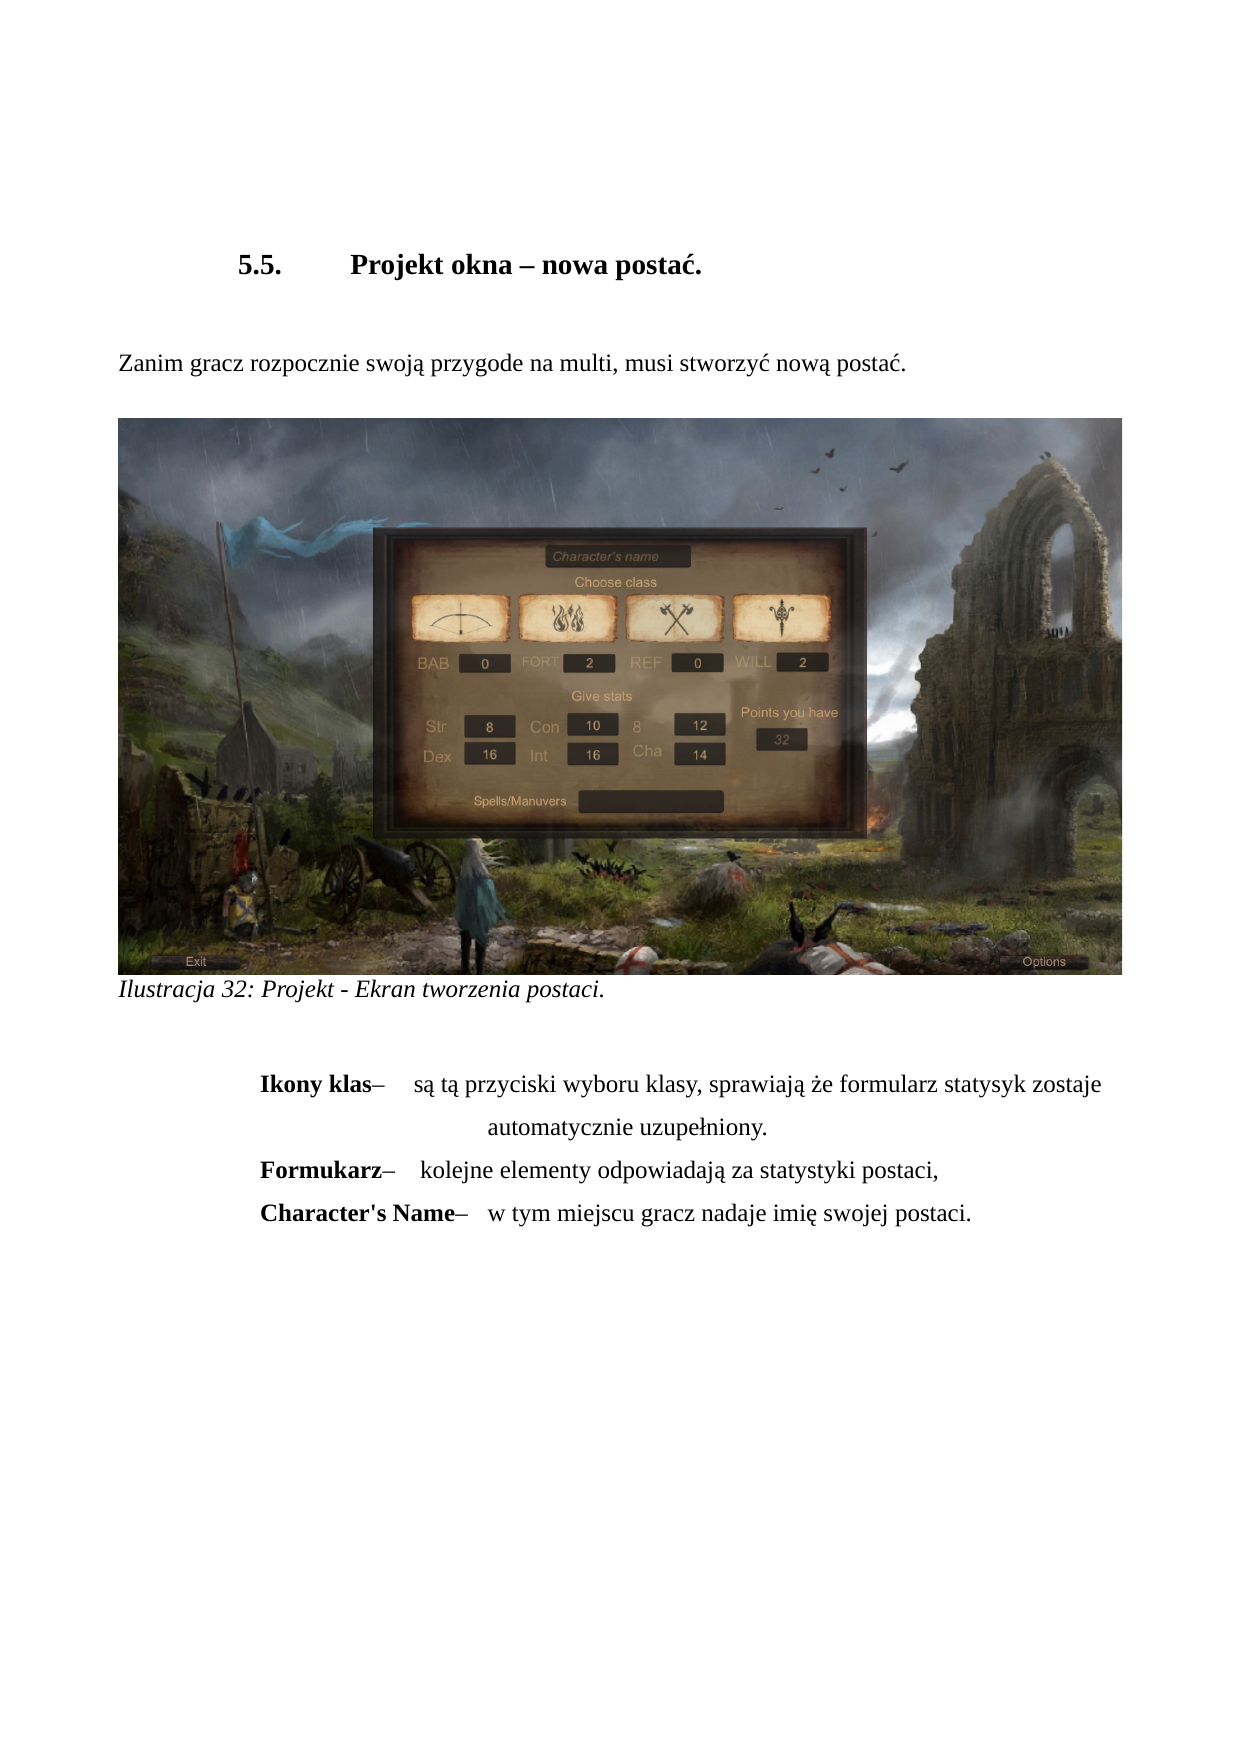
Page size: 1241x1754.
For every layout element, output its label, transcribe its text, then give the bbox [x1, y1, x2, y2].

text Ikony klas– są tą przyciski wyboru klasy, sprawiają że formularz statysyk zostaje [118, 1069, 1122, 1098]
text Zanim gracz rozpocznie swoją przygode na multi, musi stworzyć nową postać. [118, 348, 1122, 377]
text Formukarz– kolejne elementy odpowiadają za statystyki postaci, [118, 1155, 1122, 1184]
text Character's Name– w tym miejscu gracz nadaje imię swojej postaci. [118, 1198, 1122, 1227]
picture [118, 418, 1123, 975]
list Projekt okna – nowa postać. [231, 247, 1122, 281]
text Ilustracja 32: Projekt - Ekran tworzenia postaci. [118, 975, 1122, 1003]
text automatycznie uzupełniony. [118, 1112, 1122, 1141]
